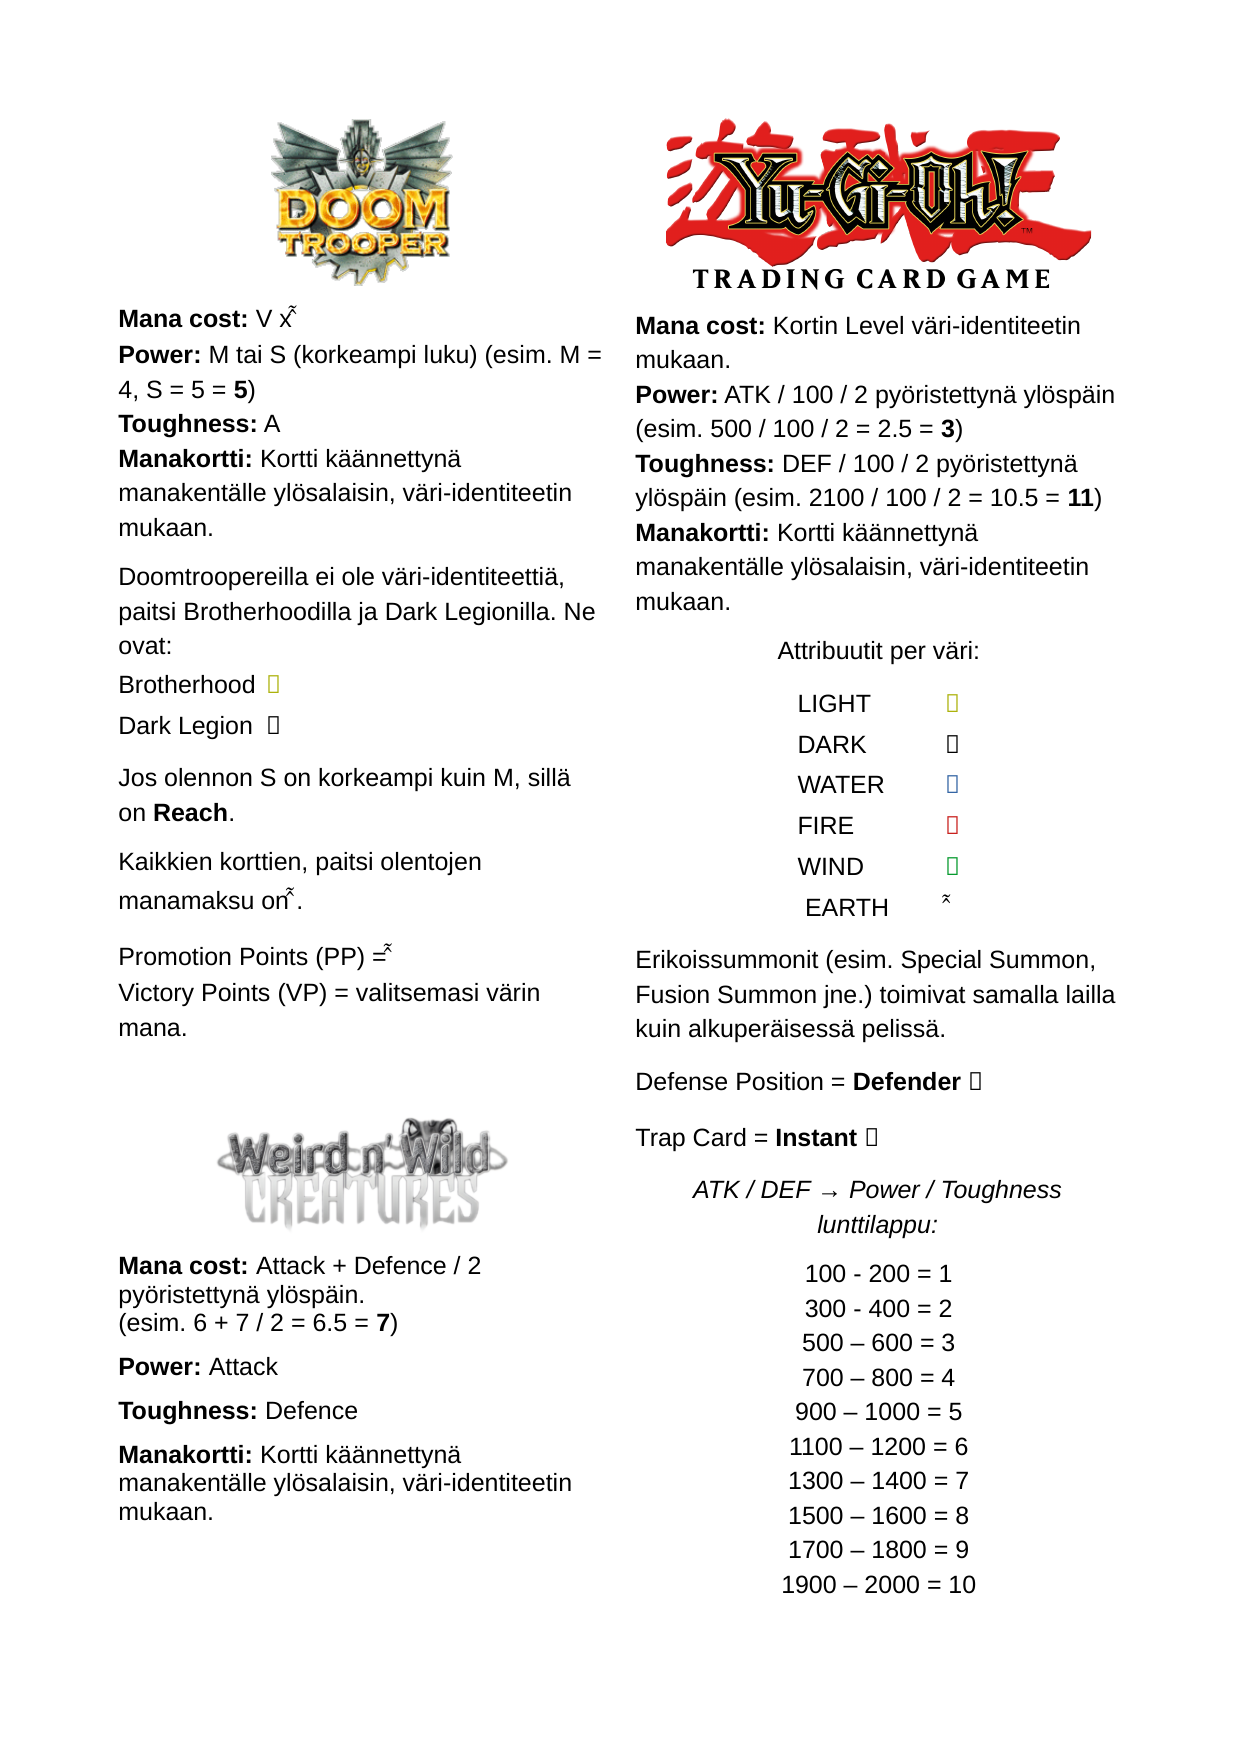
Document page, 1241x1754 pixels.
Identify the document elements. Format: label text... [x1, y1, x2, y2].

text Mana cost: Attack + Defence / 2 pyöristettynä ylöspäin. (esim. 6 + 7 / 2 = 6.5 = 7) [118, 1251, 605, 1337]
text Power: Attack [118, 1352, 605, 1381]
text Erikoissummonit (esim. Special Summon, Fusion Summon jne.) toimivat samalla lailla kuin alkuperäisessä pelissä. [635, 945, 1122, 1043]
text LIGHT  DARK  WATER  FIRE  WIND  EARTH  [635, 685, 1122, 924]
text Toughness: Defence [118, 1396, 605, 1424]
text Jos olennon S on korkeampi kuin M, sillä on Reach. [118, 763, 605, 826]
text Kaikkien korttien, paitsi olentojen manamaksu on . [118, 847, 605, 917]
picture [270, 118, 453, 286]
text Mana cost: Kortin Level väri-identiteetin mukaan. Power: ATK / 100 / 2 pyöristettynä ylöspäin (esim. 500 / 100 / 2 = 2.5 = 3) Toughness: DEF / 100 / 2 pyöristettynä ylöspäin (esim. 2100 / 100 / 2 = 10.5 = 11) Manakortti: Kortti käännettynä manakentälle ylösalaisin, väri-identiteetin mukaan. [635, 311, 1122, 615]
text Attribuutit per väri: [635, 636, 1122, 665]
text Doomtroopereilla ei ole väri-identiteettiä, paitsi Brotherhoodilla ja Dark Legionilla. Ne ovat: Brotherhood  Dark Legion  [118, 562, 605, 741]
text 100 - 200 = 1 300 - 400 = 2 500 – 600 = 3 700 – 800 = 4 900 – 1000 = 5 1100 – 1200 = 6 1300 – 1400 = 7 1500 – 1600 = 8 1700 – 1800 = 9 1900 – 2000 = 10 [635, 1259, 1122, 1598]
picture [208, 1111, 515, 1236]
text Trap Card = Instant  [635, 1120, 1122, 1154]
text Promotion Points (PP) =  Victory Points (VP) = valitsemasi värin mana. [118, 938, 605, 1042]
text Mana cost: V x  Power: M tai S (korkeampi luku) (esim. M = 4, S = 5 = 5) Toughness: A Manakortti: Kortti käännettynä manakentälle ylösalaisin, väri-identiteetin mukaan. [118, 300, 605, 541]
text Defense Position = Defender  [635, 1064, 1122, 1098]
text ATK / DEF → Power / Toughness lunttilappu: [635, 1176, 1122, 1239]
text Manakortti: Kortti käännettynä manakentälle ylösalaisin, väri-identiteetin mukaan. [118, 1439, 605, 1526]
picture [666, 118, 1092, 290]
